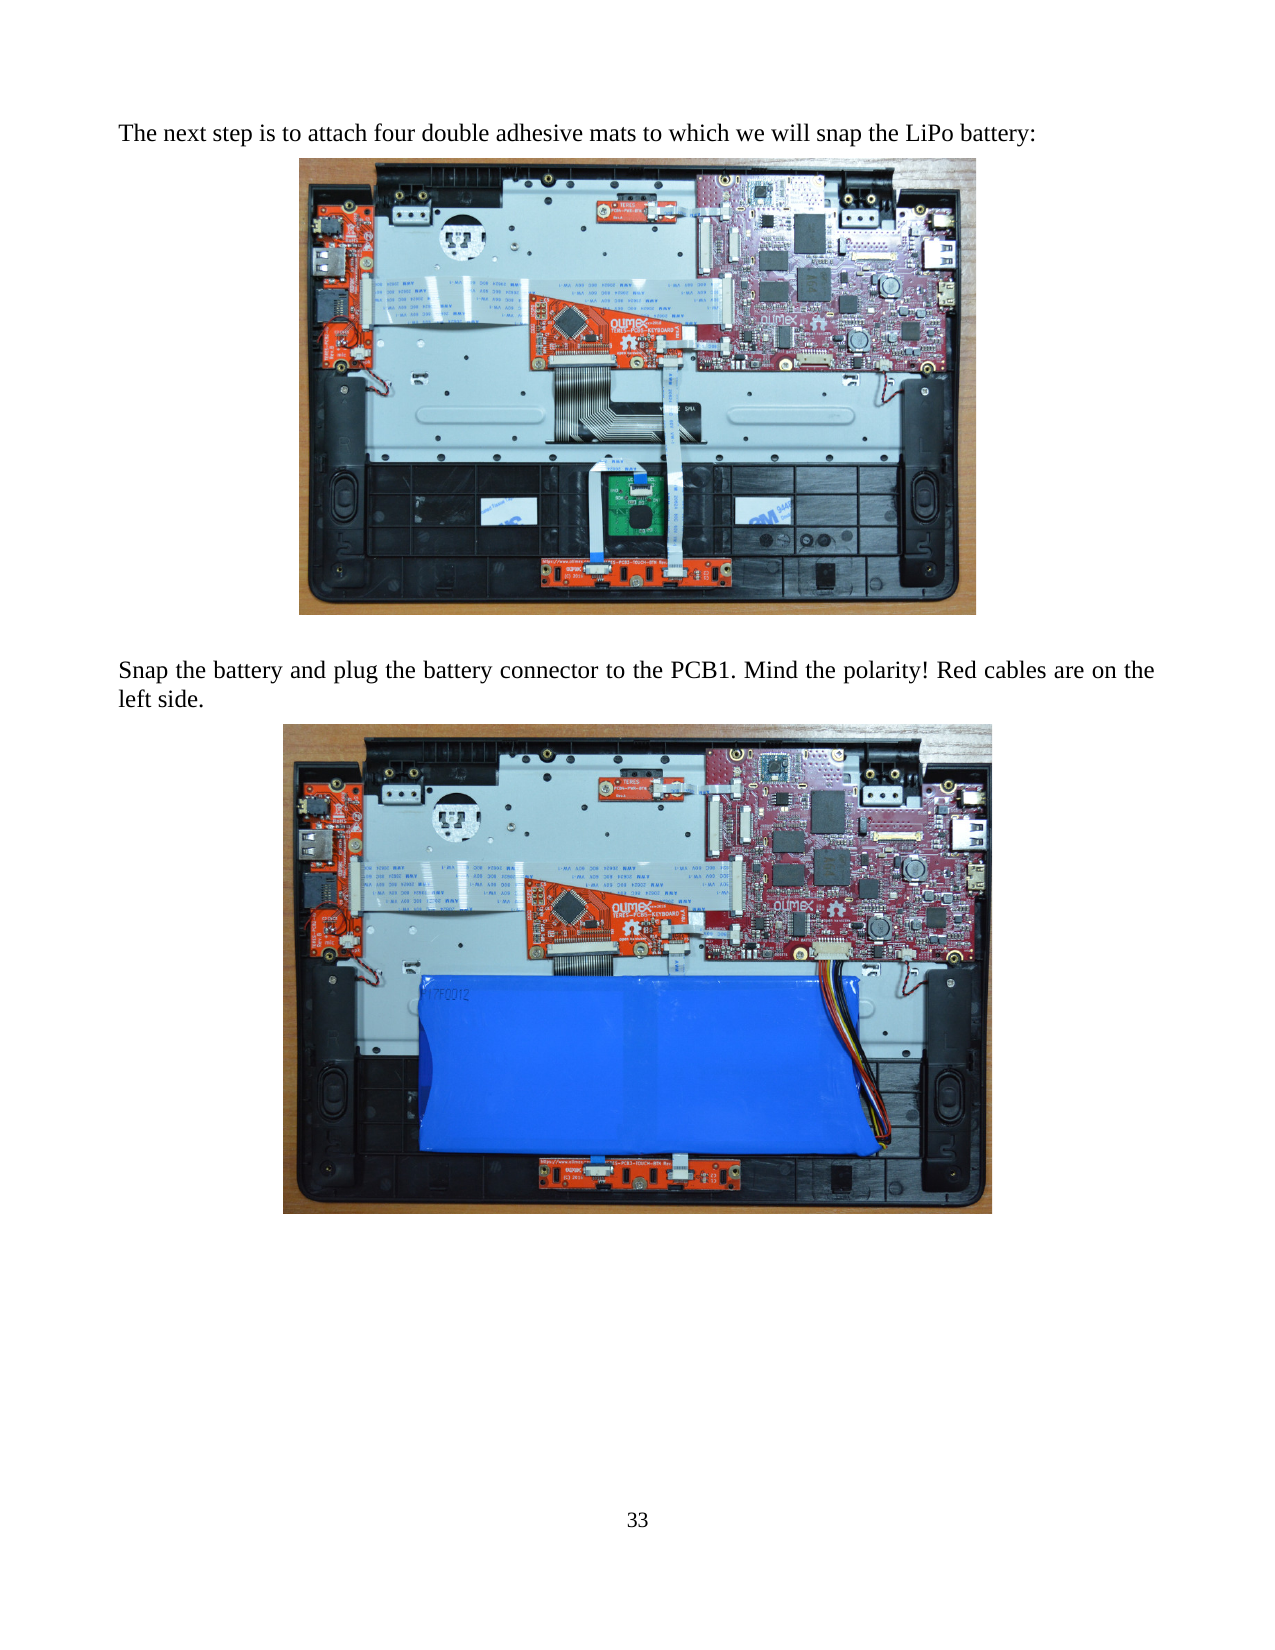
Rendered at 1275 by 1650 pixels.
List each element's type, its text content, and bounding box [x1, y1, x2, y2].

picture [299, 158, 977, 615]
picture [283, 724, 993, 1214]
text The next step is to attach four double adhesive mats to which we will snap the LiPo battery: [118, 118, 1157, 147]
text Snap the battery and plug the battery connector to the PCB1. Mind the polarity! Red cables are on the left side. [118, 655, 1157, 713]
